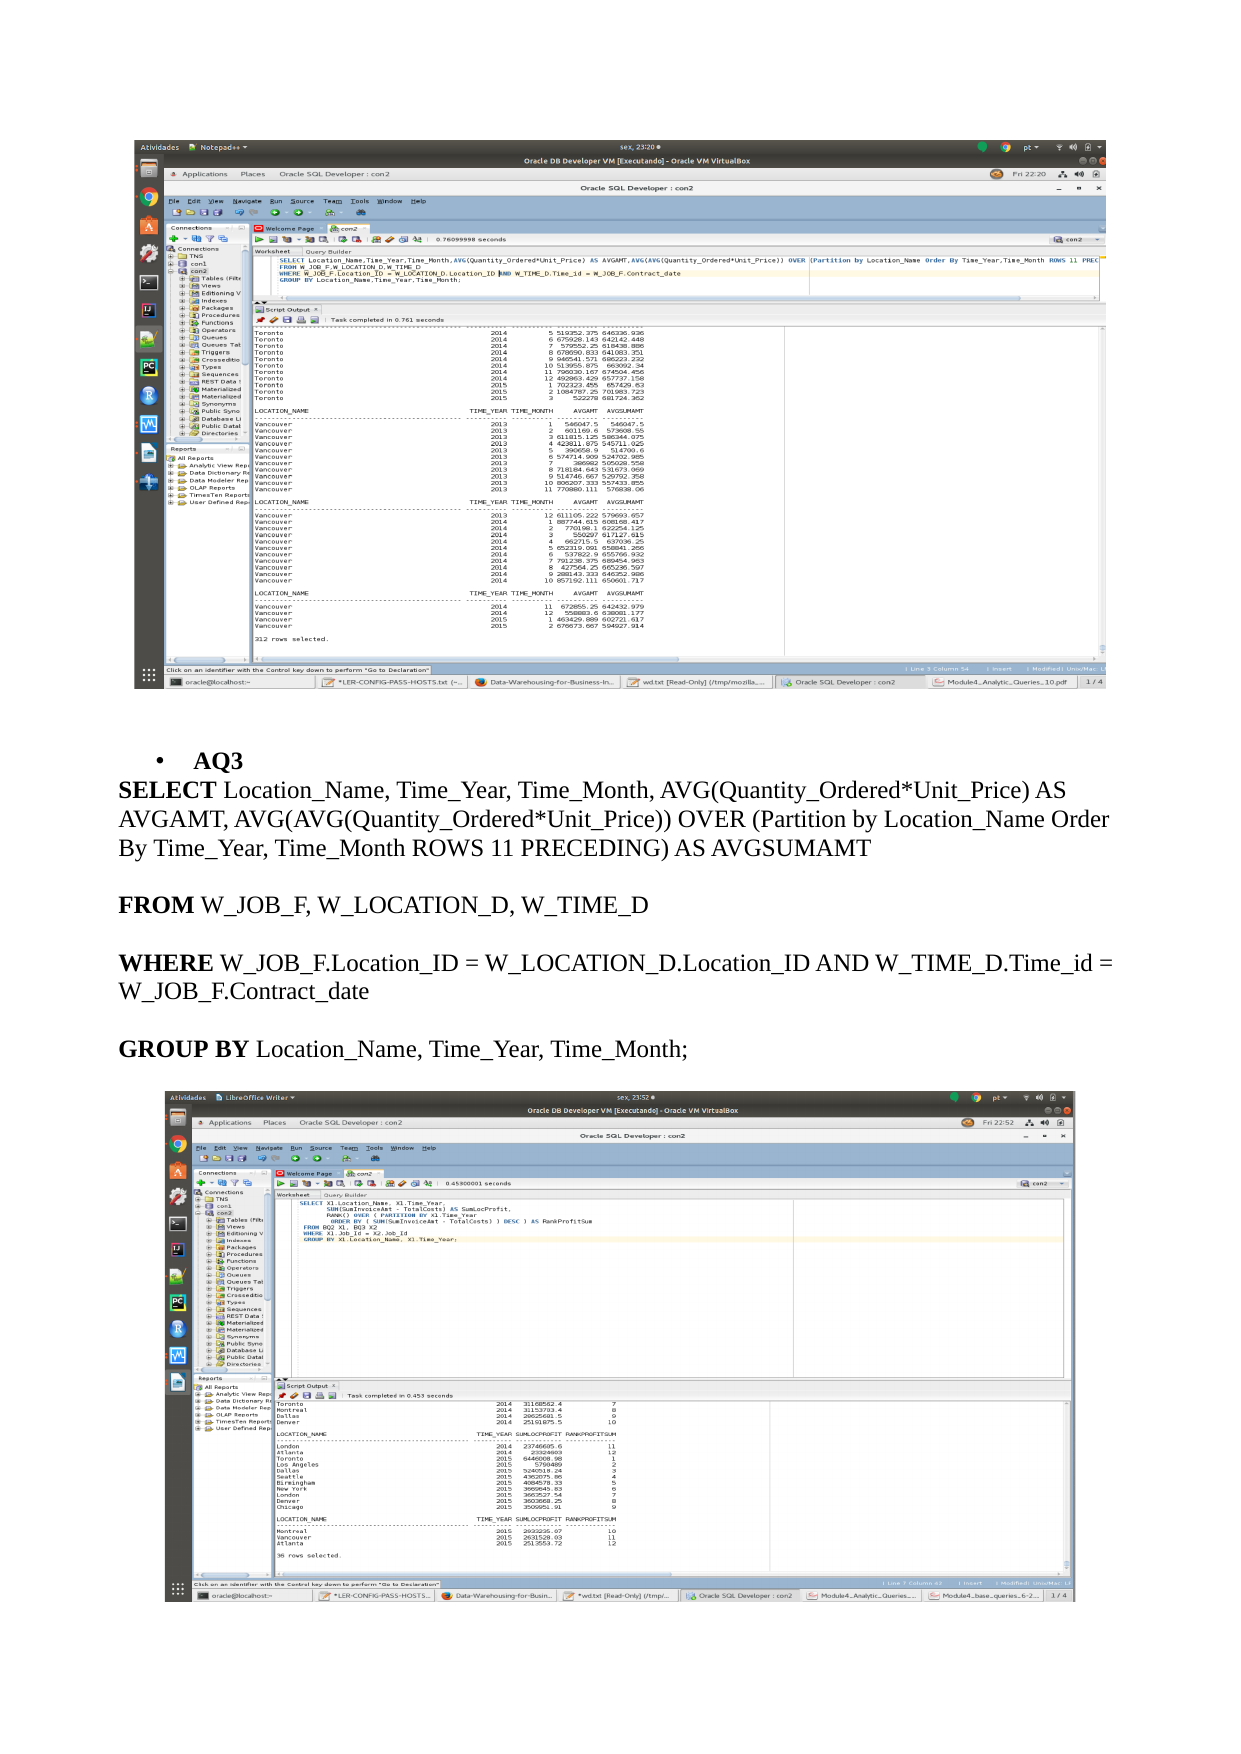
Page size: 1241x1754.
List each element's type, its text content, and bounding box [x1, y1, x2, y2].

text WHERE W_JOB_F.Location_ID = W_LOCATION_D.Location_ID AND W_TIME_D.Time_id = W_JOB_F.Contract_date [118, 948, 1122, 1005]
list AQ3 [156, 746, 1122, 775]
text FROM W_JOB_F, W_LOCATION_D, W_TIME_D [118, 890, 1122, 919]
text SELECT Location_Name, Time_Year, Time_Month, AVG(Quantity_Ordered*Unit_Price) AS AVGAMT, AVG(AVG(Quantity_Ordered*Unit_Price)) OVER (Partition by Location_Name Order By Time_Year, Time_Month ROWS 11 PRECEDING) AS AVGSUMAMT [118, 775, 1122, 861]
text GROUP BY Location_Name, Time_Year, Time_Month; [118, 1034, 1122, 1063]
